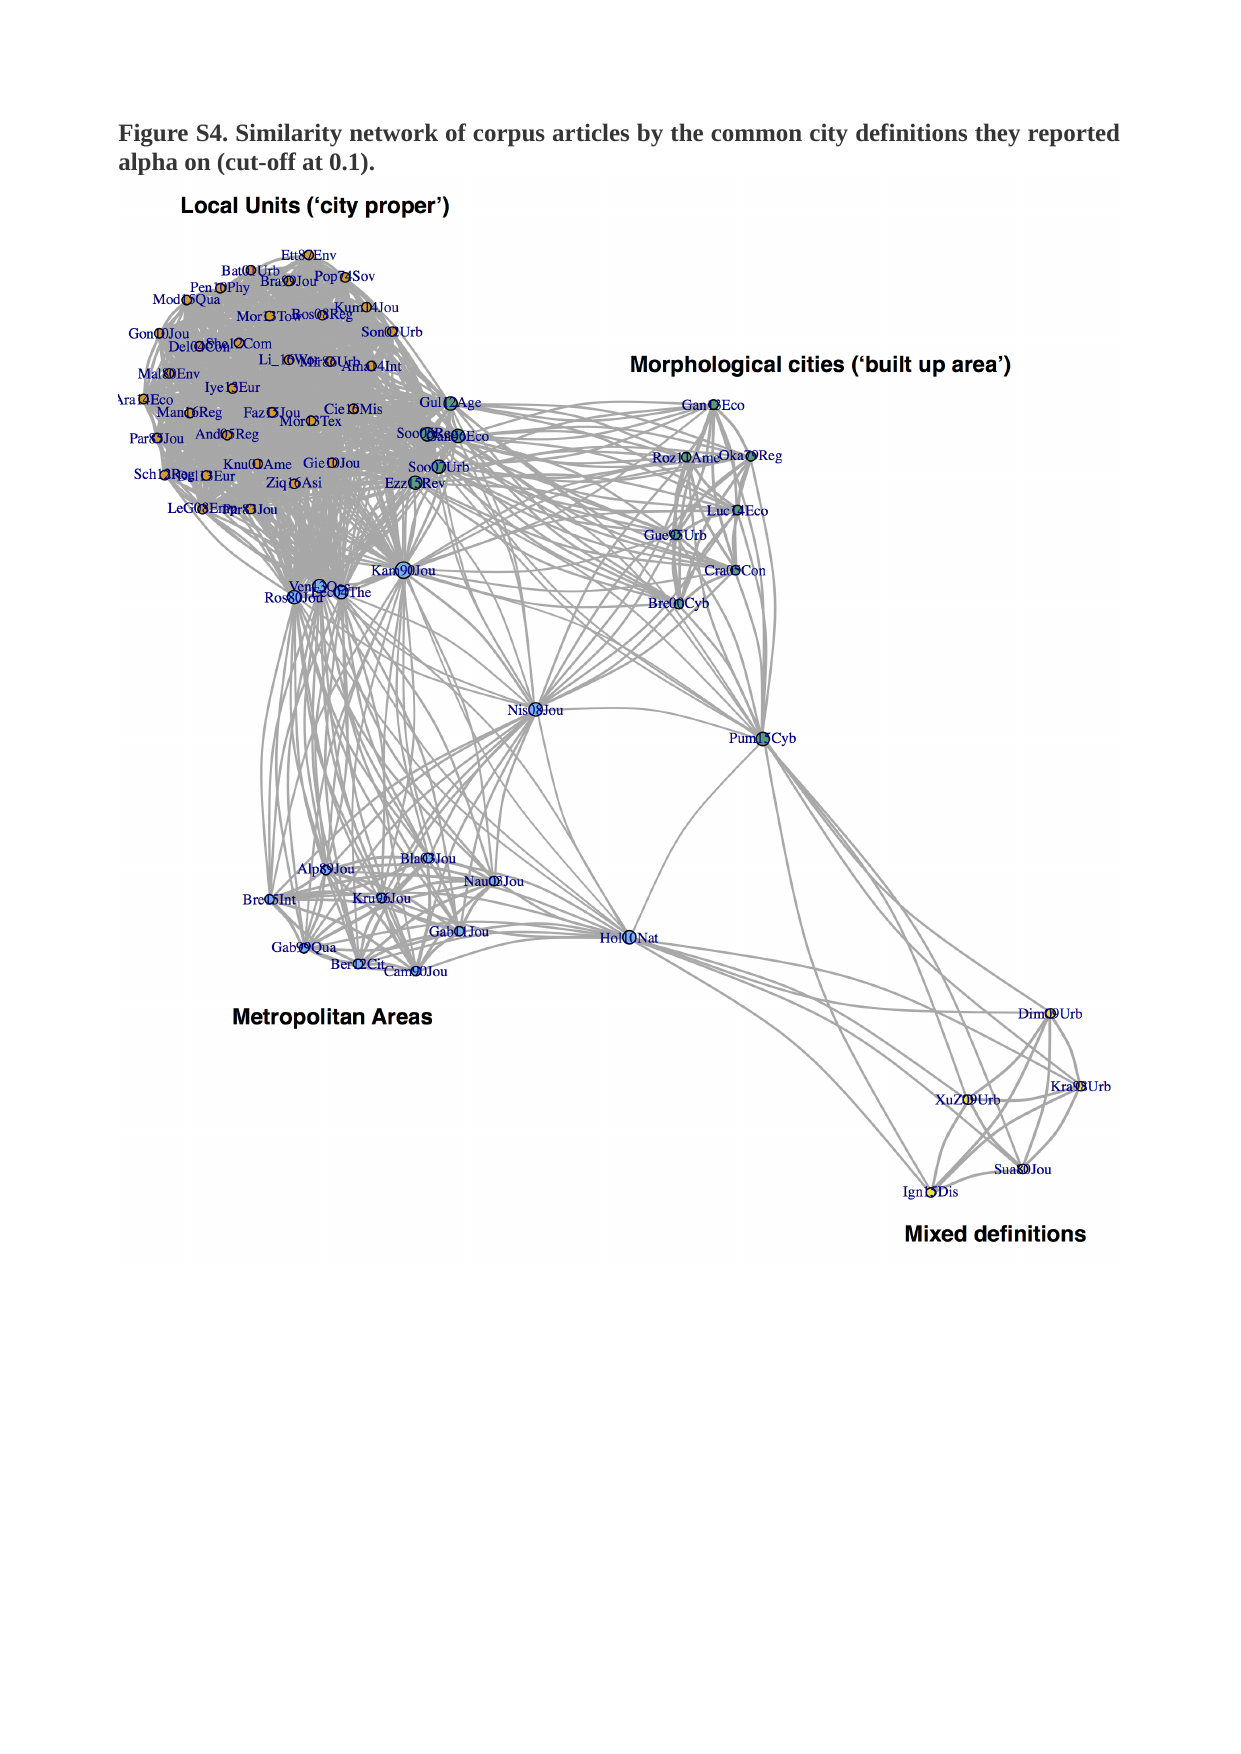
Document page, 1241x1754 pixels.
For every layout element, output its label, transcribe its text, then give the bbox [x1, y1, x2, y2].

picture [118, 175, 1123, 1264]
text Figure S4. Similarity network of corpus articles by the common city definitions they reported alpha on (cut-off at 0.1). [118, 118, 1122, 175]
